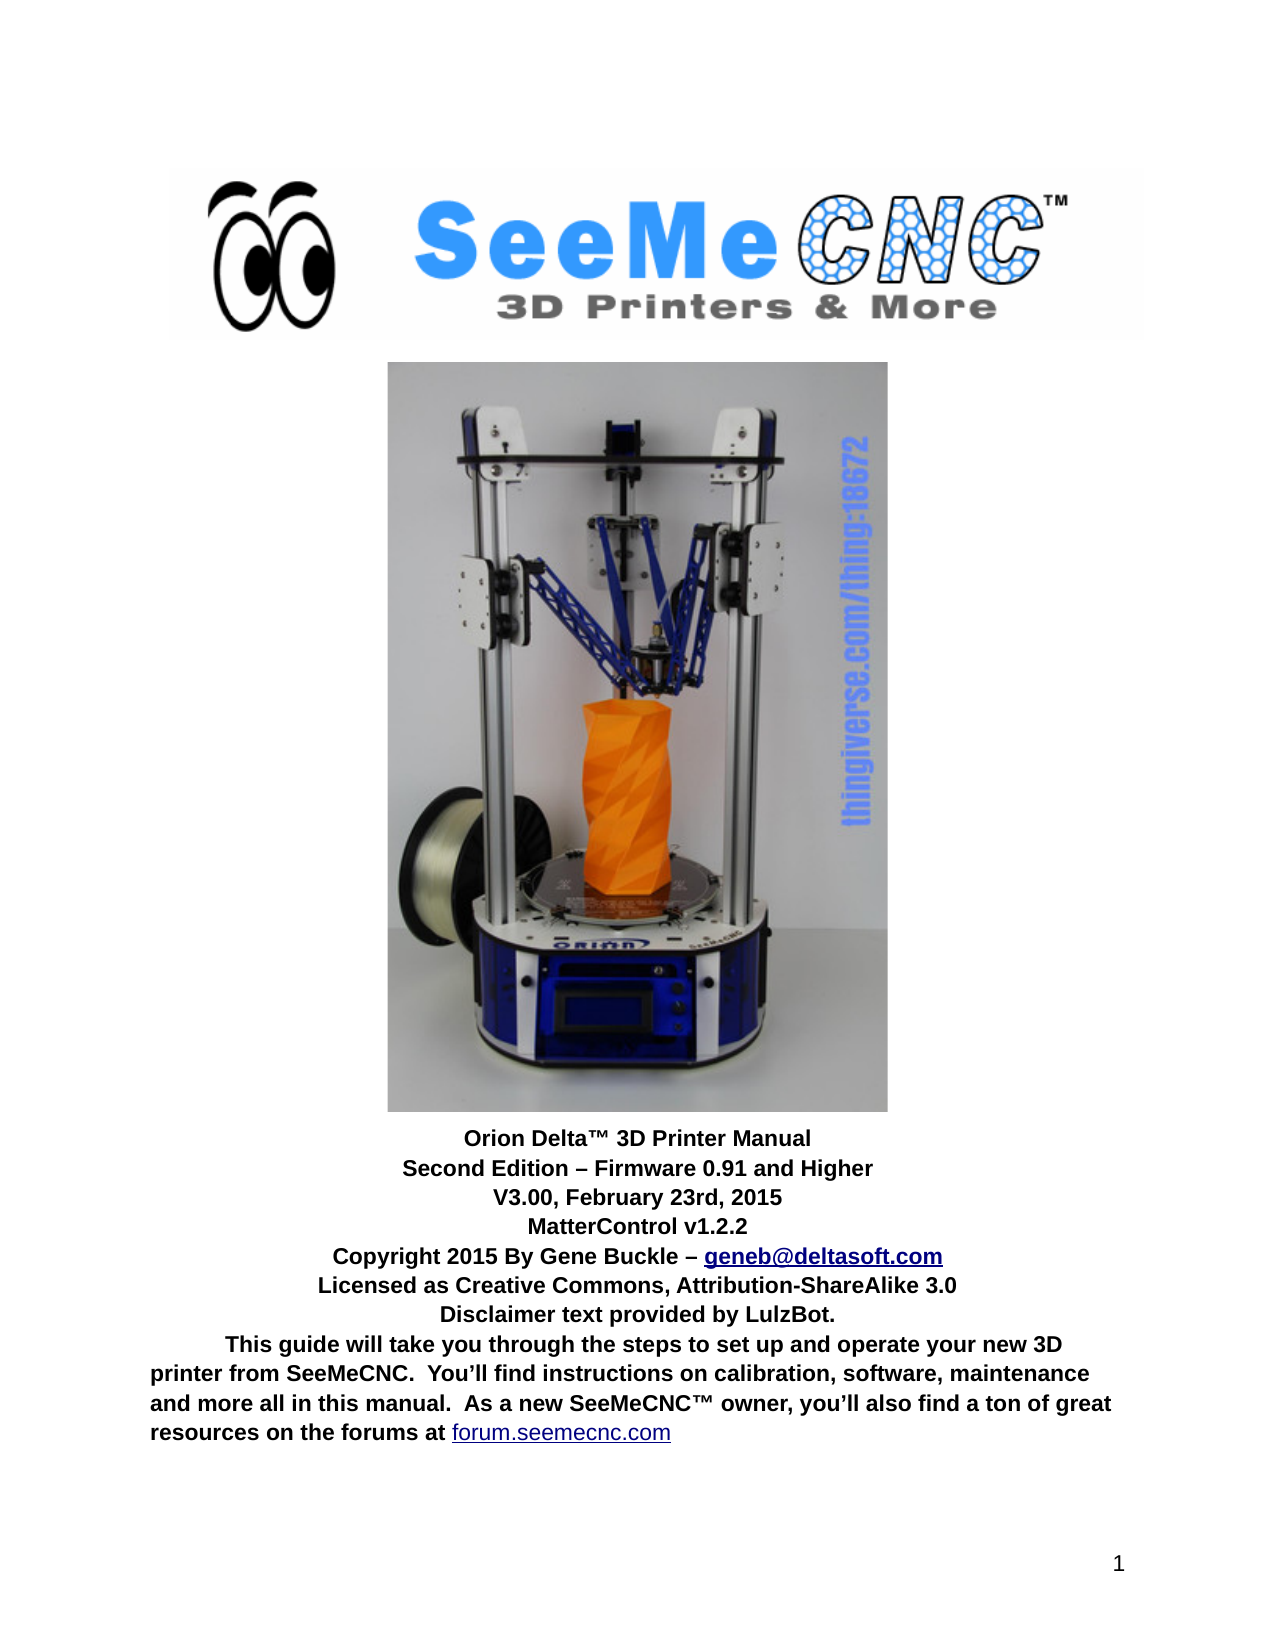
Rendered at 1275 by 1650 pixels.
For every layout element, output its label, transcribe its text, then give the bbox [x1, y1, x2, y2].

text Licensed as Creative Commons, Attribution-ShareAlike 3.0 [150, 1273, 1125, 1298]
picture [168, 168, 1144, 340]
text V3.00, February 23rd, 2015 [150, 1184, 1125, 1210]
text Orion Delta™ 3D Printer Manual [150, 1126, 1125, 1151]
text Disclaimer text provided by LulzBot. [150, 1302, 1125, 1328]
text Copyright 2015 By Gene Buckle – geneb@deltasoft.com [150, 1243, 1125, 1269]
picture [387, 362, 888, 1112]
text This guide will take you through the steps to set up and operate your new 3D printer from SeeMeCNC. You’ll find instructions on calibration, software, maintenance and more all in this manual. As a new SeeMeCNC™ owner, you’ll also find a ton of great resources on the forums at forum.seemecnc.com [150, 1331, 1125, 1445]
text MatterControl v1.2.2 [150, 1214, 1125, 1239]
text Second Edition – Firmware 0.91 and Higher [150, 1155, 1125, 1181]
